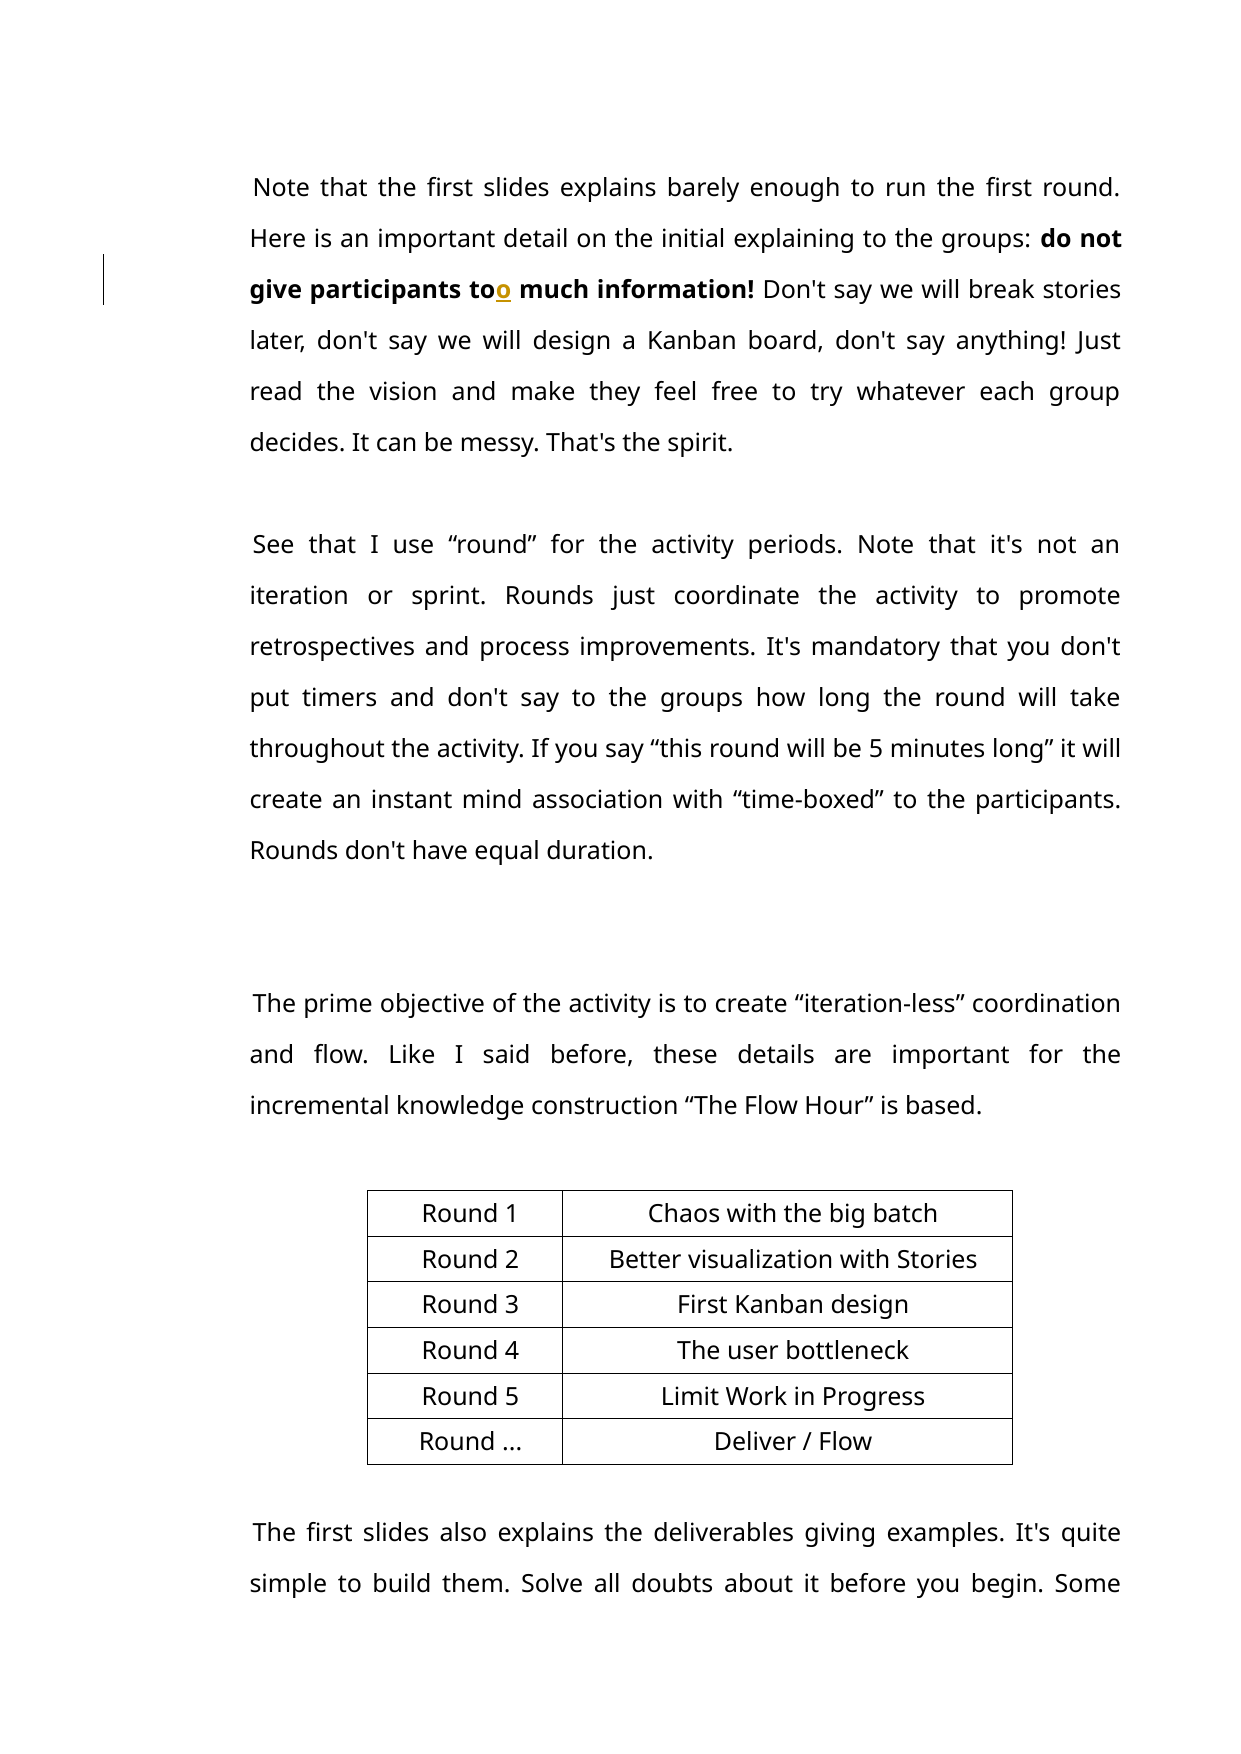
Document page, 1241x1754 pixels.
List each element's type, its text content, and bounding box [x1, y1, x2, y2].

table_cell Round 5 [368, 1374, 562, 1418]
table_cell Round 4 [368, 1328, 562, 1372]
table_cell Limit Work in Progress [563, 1374, 1012, 1418]
text The prime objective of the activity is to create “iteration-less” coordination and flow. Like I said before, these details are important for the incremental knowledge construction “The Flow Hour” is based. [249, 986, 1122, 1122]
table_cell Round 2 [368, 1237, 562, 1281]
table_cell Better visualization with Stories [563, 1237, 1012, 1281]
table_cell First Kanban design [563, 1282, 1012, 1327]
text Note that the first slides explains barely enough to run the first round. Here is an important detail on the initial explaining to the groups: do not give participants too much information! Don't say we will break stories later, don't say we will design a Kanban board, don't say anything! Just read the vision and make they feel free to try whatever each group decides. It can be messy. That's the spirit. [249, 169, 1122, 458]
table_cell The user bottleneck [563, 1328, 1012, 1372]
table_cell Round ... [368, 1419, 562, 1464]
text See that I use “round” for the activity periods. Note that it's not an iteration or sprint. Rounds just coordinate the activity to promote retrospectives and process improvements. It's mandatory that you don't put timers and don't say to the groups how long the round will take throughout the activity. If you say “this round will be 5 minutes long” it will create an instant mind association with “time-boxed” to the participants. Rounds don't have equal duration. [249, 526, 1122, 867]
table_header Chaos with the big batch [563, 1191, 1012, 1236]
table_header Round 1 [368, 1191, 562, 1236]
table_cell Deliver / Flow [563, 1419, 1012, 1464]
table_cell Round 3 [368, 1282, 562, 1327]
text The first slides also explains the deliverables giving examples. It's quite simple to build them. Solve all doubts about it before you begin. Some [249, 1515, 1122, 1600]
